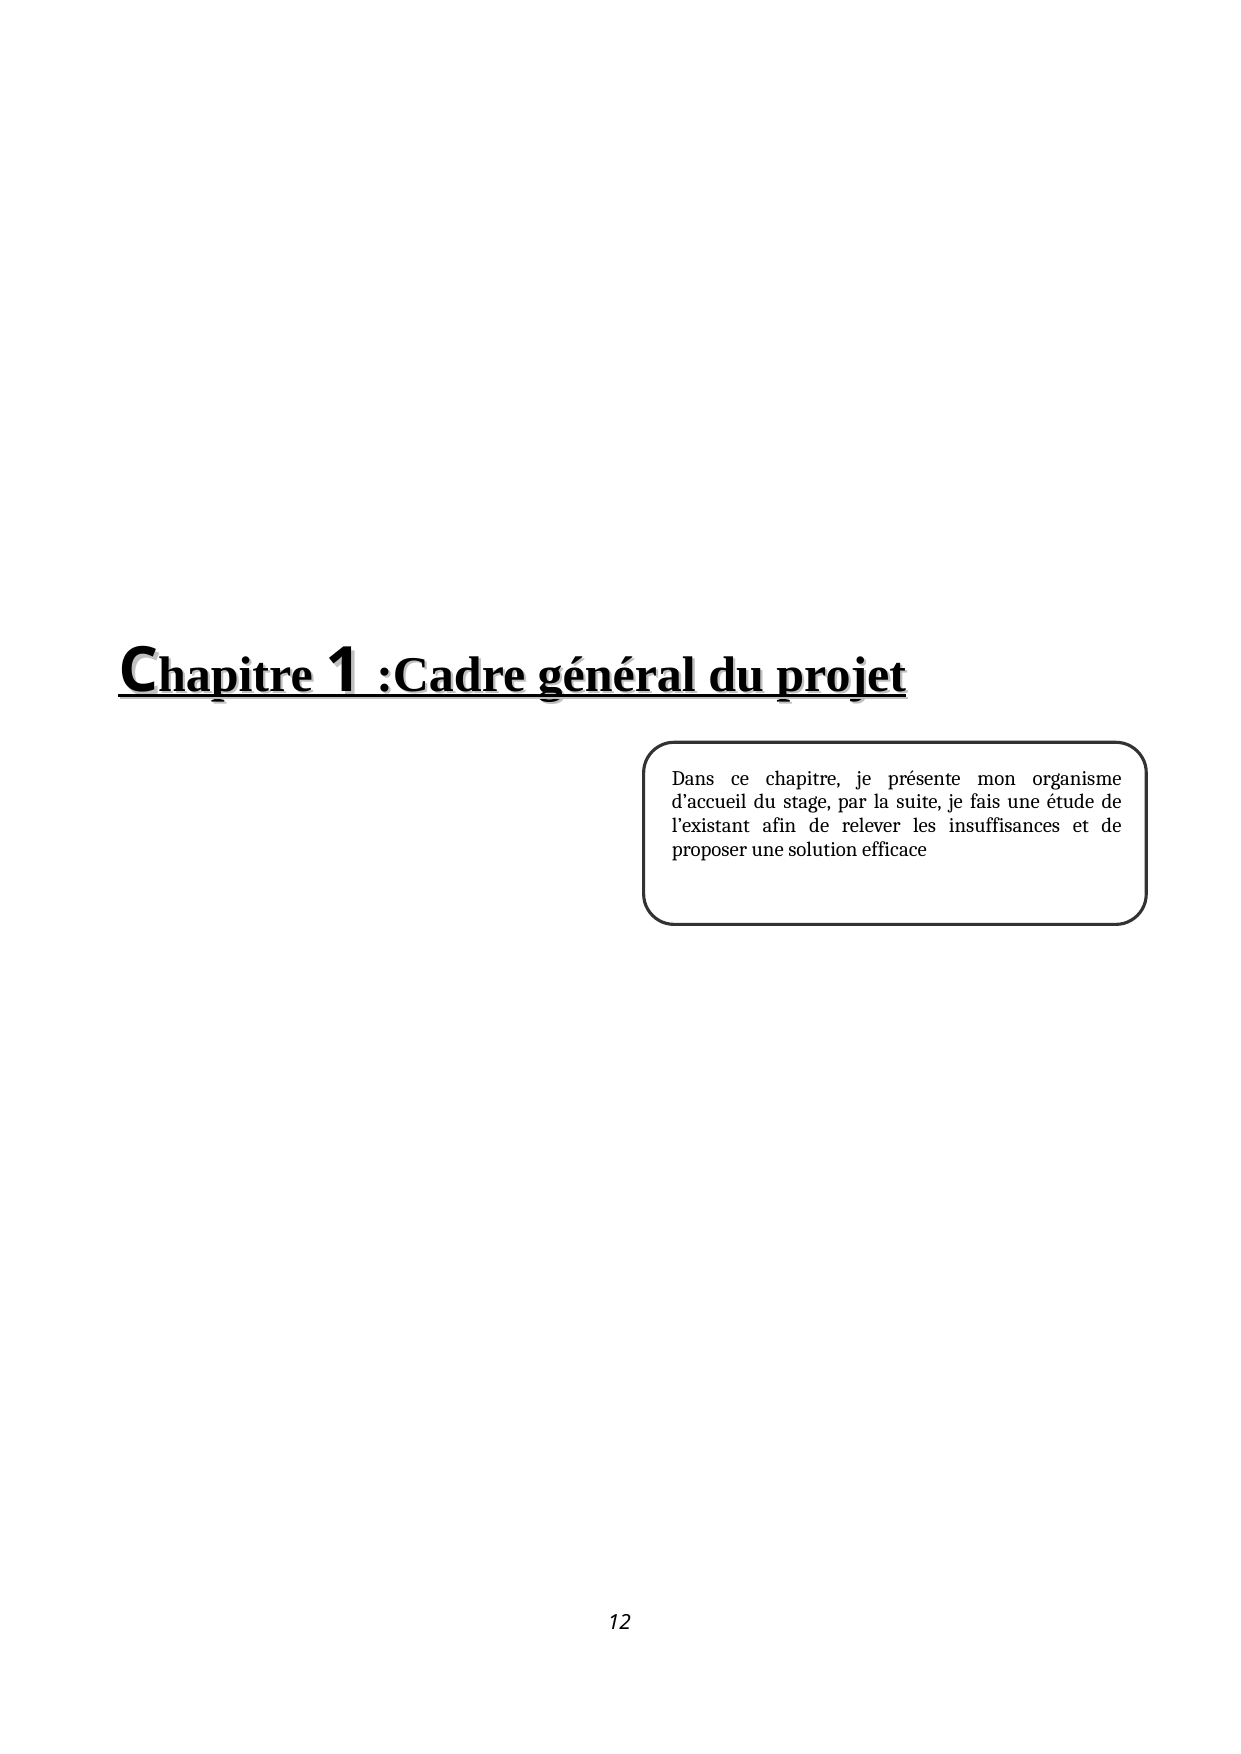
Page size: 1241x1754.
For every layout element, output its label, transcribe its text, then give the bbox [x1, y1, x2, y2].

subtitle Chapitre 1 :Cadre général du projet [118, 624, 1122, 710]
